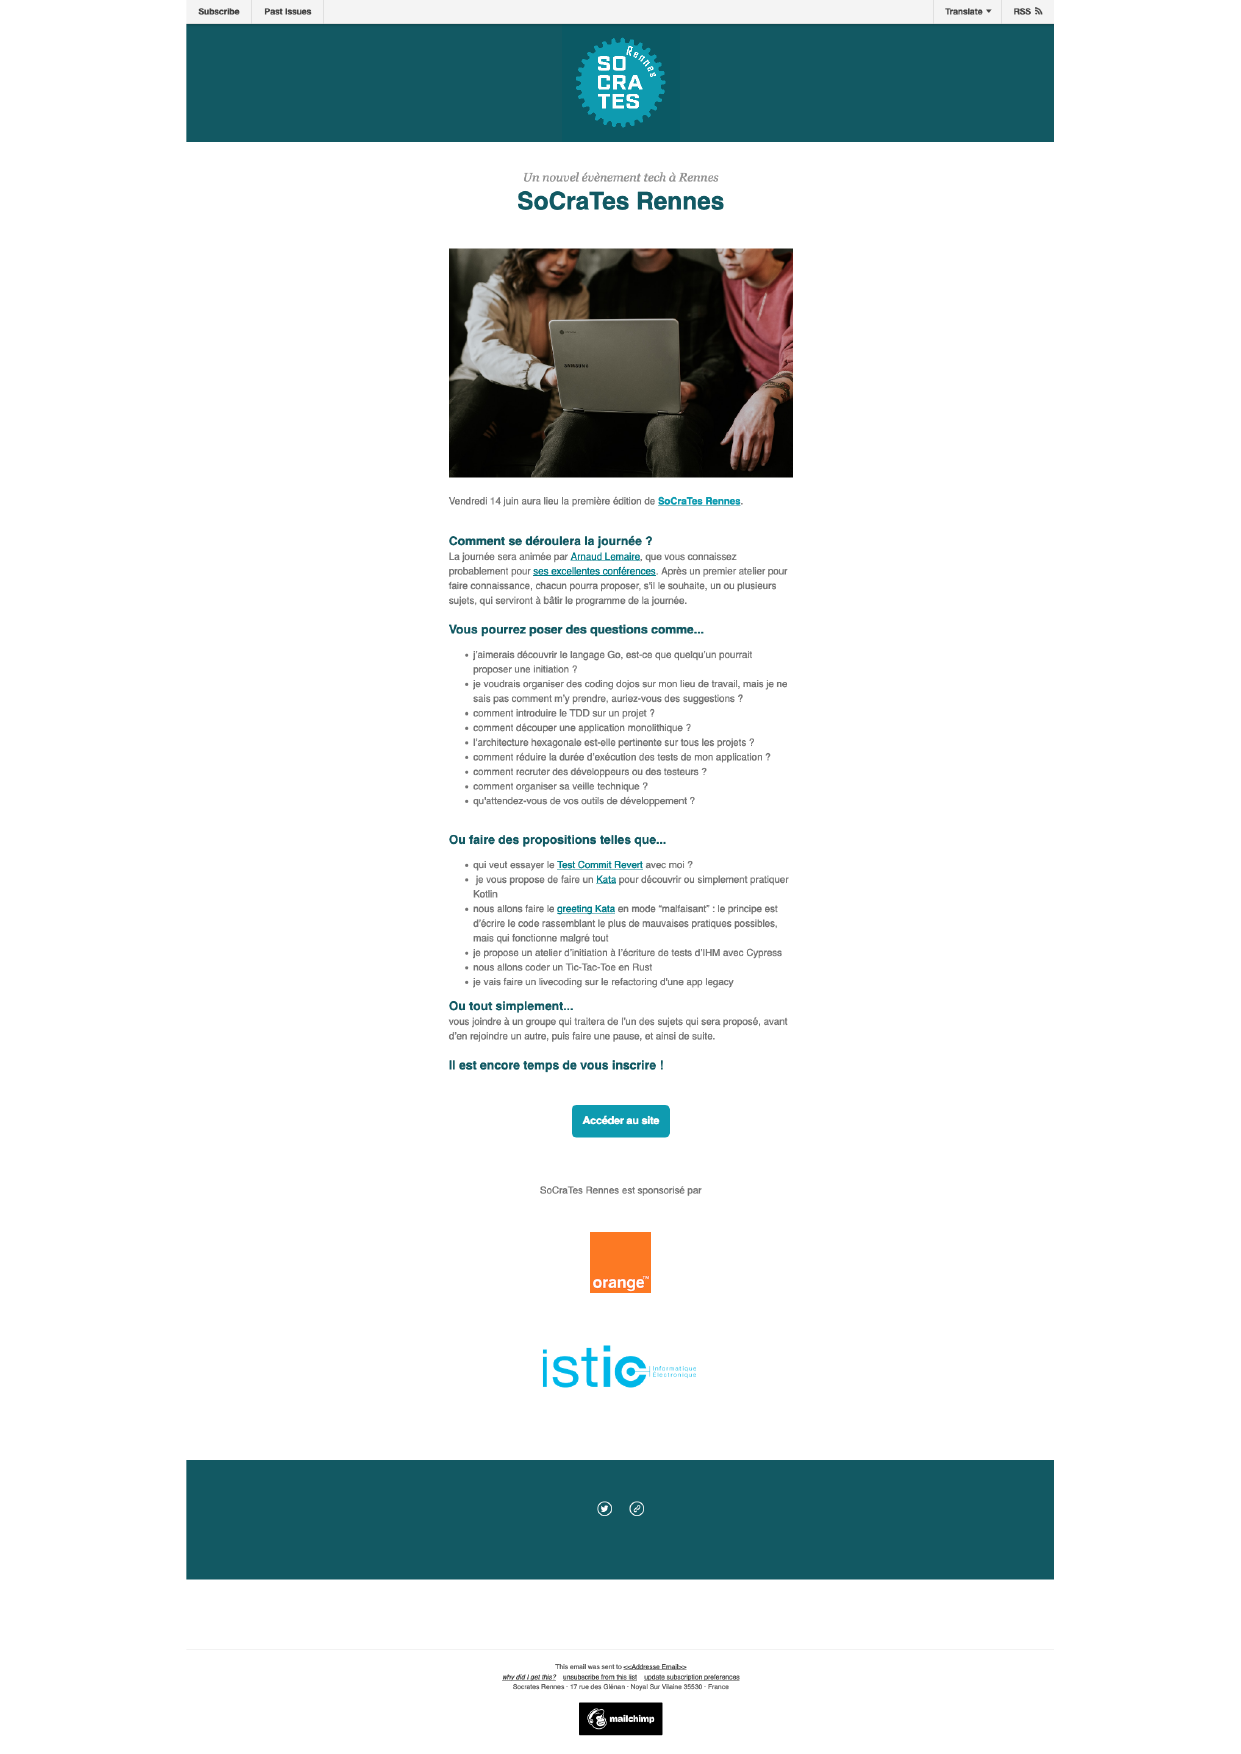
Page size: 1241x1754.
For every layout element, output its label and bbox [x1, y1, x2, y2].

picture [186, 0, 1054, 1754]
